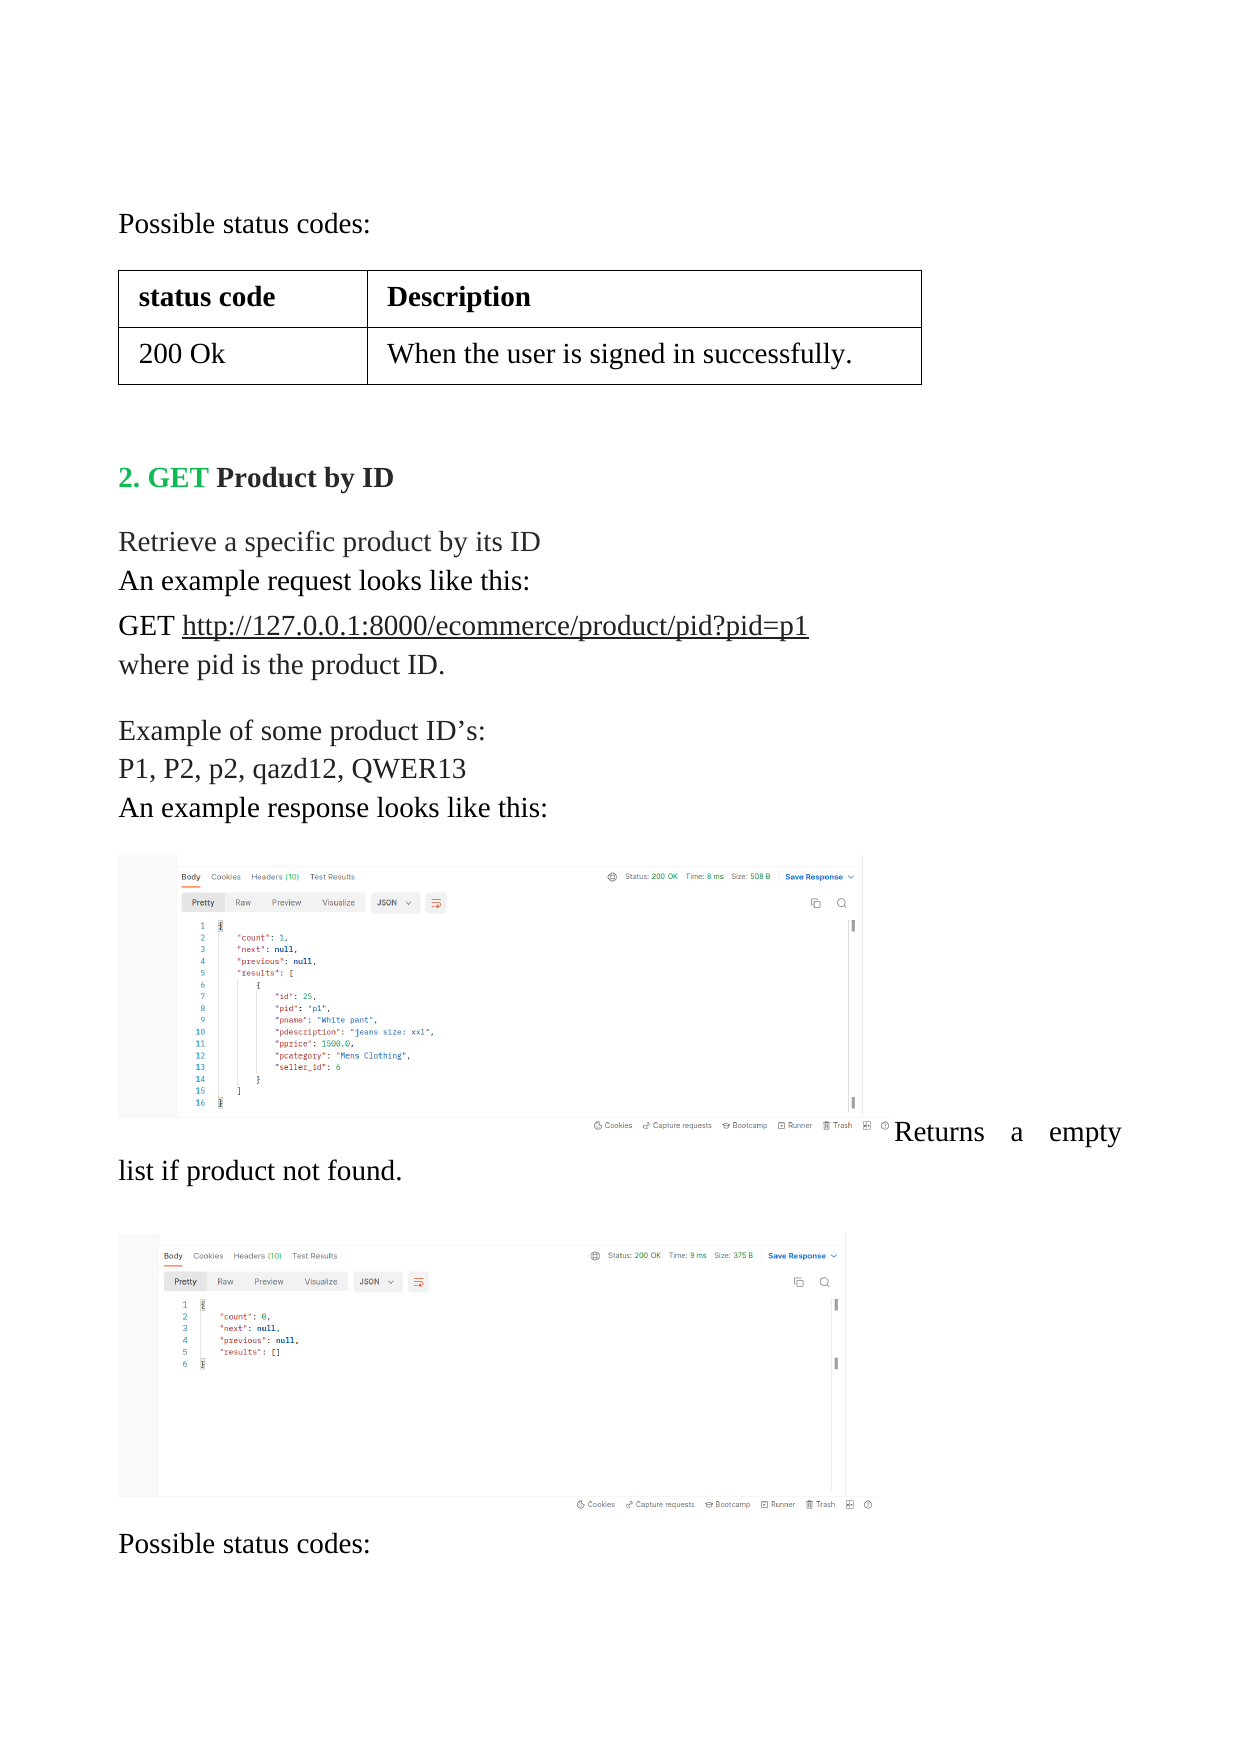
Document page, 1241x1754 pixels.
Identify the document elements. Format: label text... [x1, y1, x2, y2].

text An example request looks like this: [118, 563, 1122, 596]
text where pid is the product ID. [118, 647, 1122, 680]
table_cell When the user is signed in successfully. [368, 328, 921, 384]
table_header Description [368, 271, 921, 327]
text 2. GET Product by ID [118, 461, 1122, 494]
text Returns a empty list if product not found. [118, 1114, 1122, 1186]
text Possible status codes: [118, 206, 1122, 239]
table_cell 200 Ok [119, 328, 367, 384]
text Retrieve a specific product by its ID [118, 524, 1122, 558]
text GET http://127.0.0.1:8000/ecommerce/product/pid?pid=p1 [118, 608, 1122, 642]
text P1, P2, p2, qazd12, QWER13 [118, 751, 1122, 785]
text Example of some product ID’s: [118, 713, 1122, 746]
table_header status code [119, 271, 367, 327]
text An example response looks like this: [118, 790, 1122, 823]
text Possible status codes: [118, 1527, 1122, 1560]
